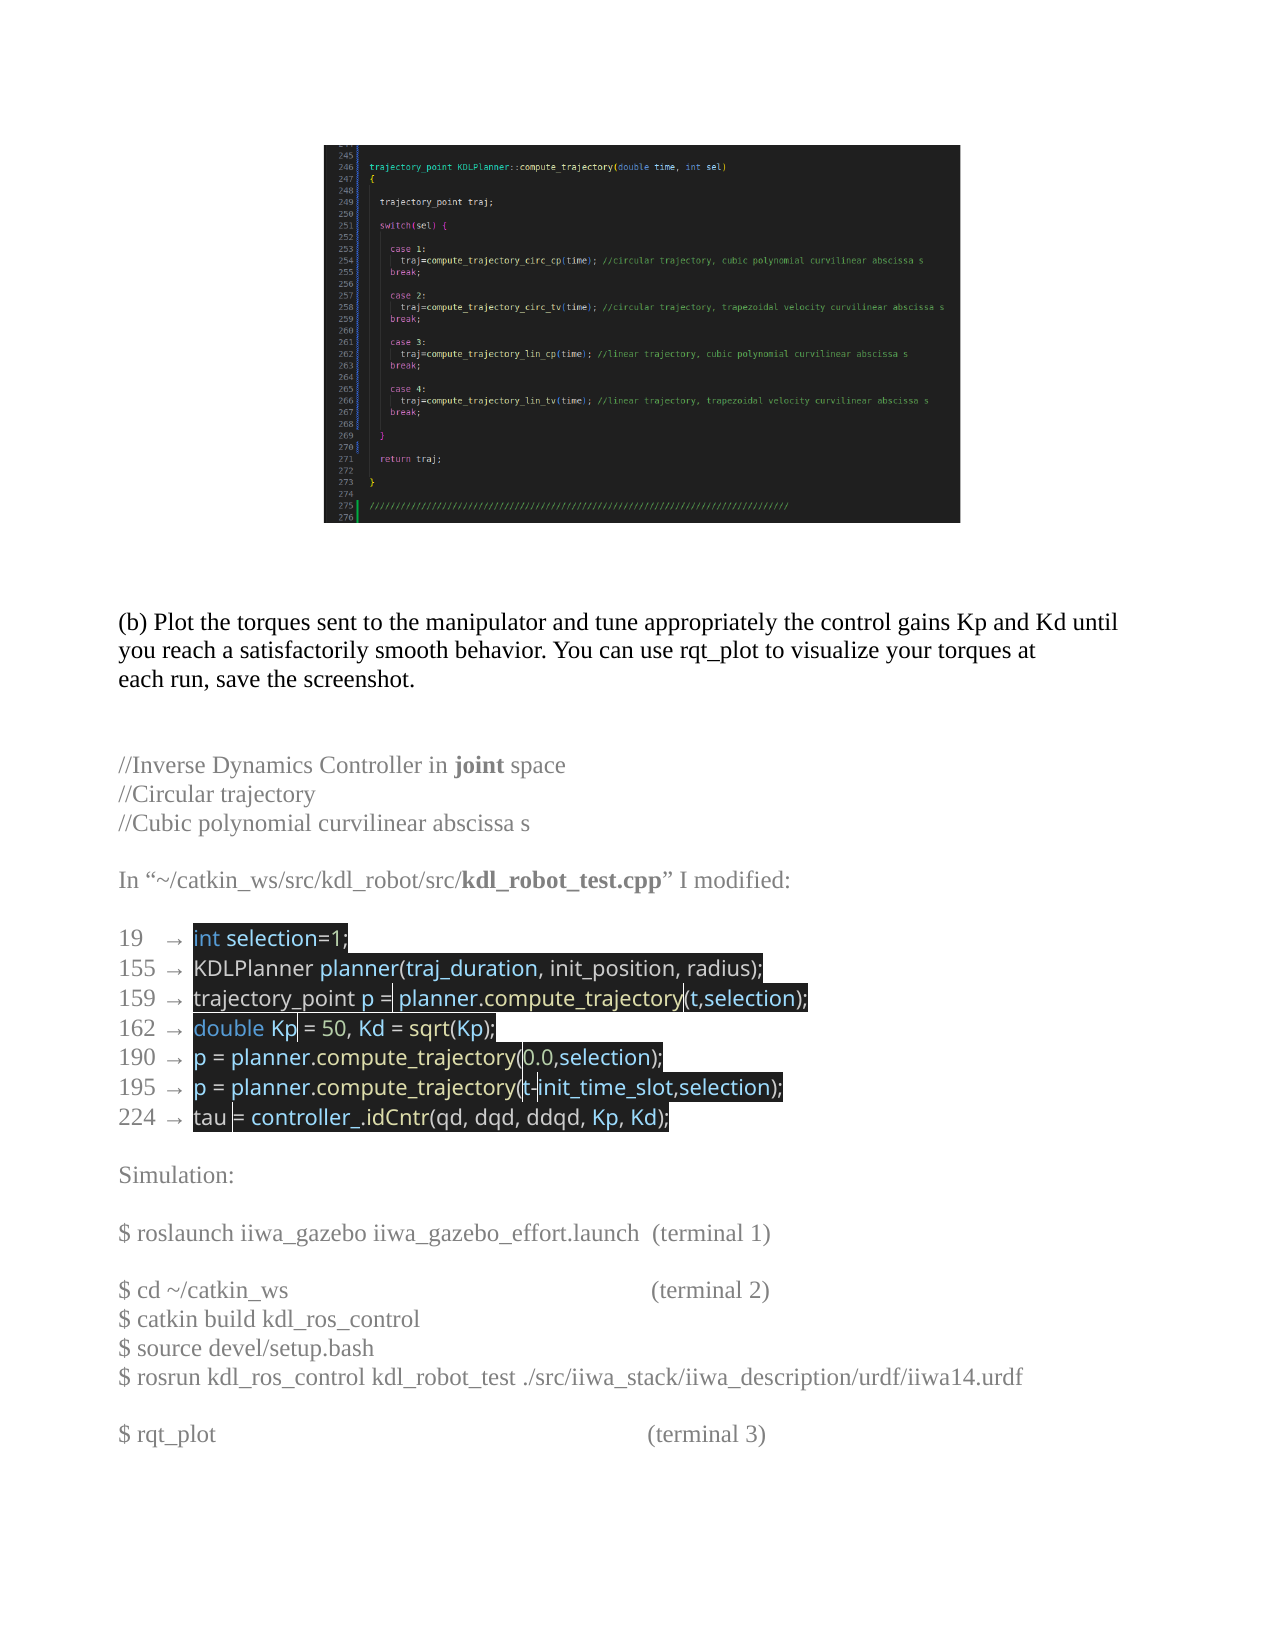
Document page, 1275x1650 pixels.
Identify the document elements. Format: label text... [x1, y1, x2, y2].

text //Inverse Dynamics Controller in joint space [118, 751, 1157, 779]
picture [323, 145, 417, 523]
text //Circular trajectory [118, 779, 1157, 808]
text $ roslaunch iiwa_gazebo iiwa_gazebo_effort.launch (terminal 1) [118, 1218, 1157, 1247]
text 162 → double Kp = 50, Kd = sqrt(Kp); [118, 1012, 1157, 1042]
text you reach a satisfactorily smooth behavior. You can use rqt_plot to visualize your torques at [118, 636, 1157, 664]
text $ rqt_plot (terminal 3) [118, 1419, 1157, 1448]
text $ cd ~/catkin_ws (terminal 2) [118, 1275, 1157, 1304]
text $ rosrun kdl_ros_control kdl_robot_test ./src/iiwa_stack/iiwa_description/urdf/iiwa14.urdf [118, 1362, 1157, 1390]
text In “~/catkin_ws/src/kdl_robot/src/kdl_robot_test.cpp” I modified: [118, 866, 1157, 894]
text each run, save the screenshot. [118, 664, 1157, 693]
text Simulation: [118, 1160, 1157, 1189]
text 195 → p = planner.compute_trajectory(t-init_time_slot,selection); [118, 1072, 1157, 1102]
text 155 → KDLPlanner planner(traj_duration, init_position, radius); [118, 953, 1157, 983]
text $ source devel/setup.bash [118, 1333, 1157, 1362]
text 19 → int selection=1; [118, 923, 1157, 953]
text 224 → tau = controller_.idCntr(qd, dqd, ddqd, Kp, Kd); [118, 1102, 1157, 1132]
text //Cubic polynomial curvilinear abscissa s [118, 808, 1157, 837]
text 190 → p = planner.compute_trajectory(0.0,selection); [118, 1042, 1157, 1072]
text (b) Plot the torques sent to the manipulator and tune appropriately the control gains Kp and Kd until [118, 607, 1157, 636]
text $ catkin build kdl_ros_control [118, 1304, 1157, 1333]
text 159 → trajectory_point p = planner.compute_trajectory(t,selection); [118, 983, 1157, 1012]
